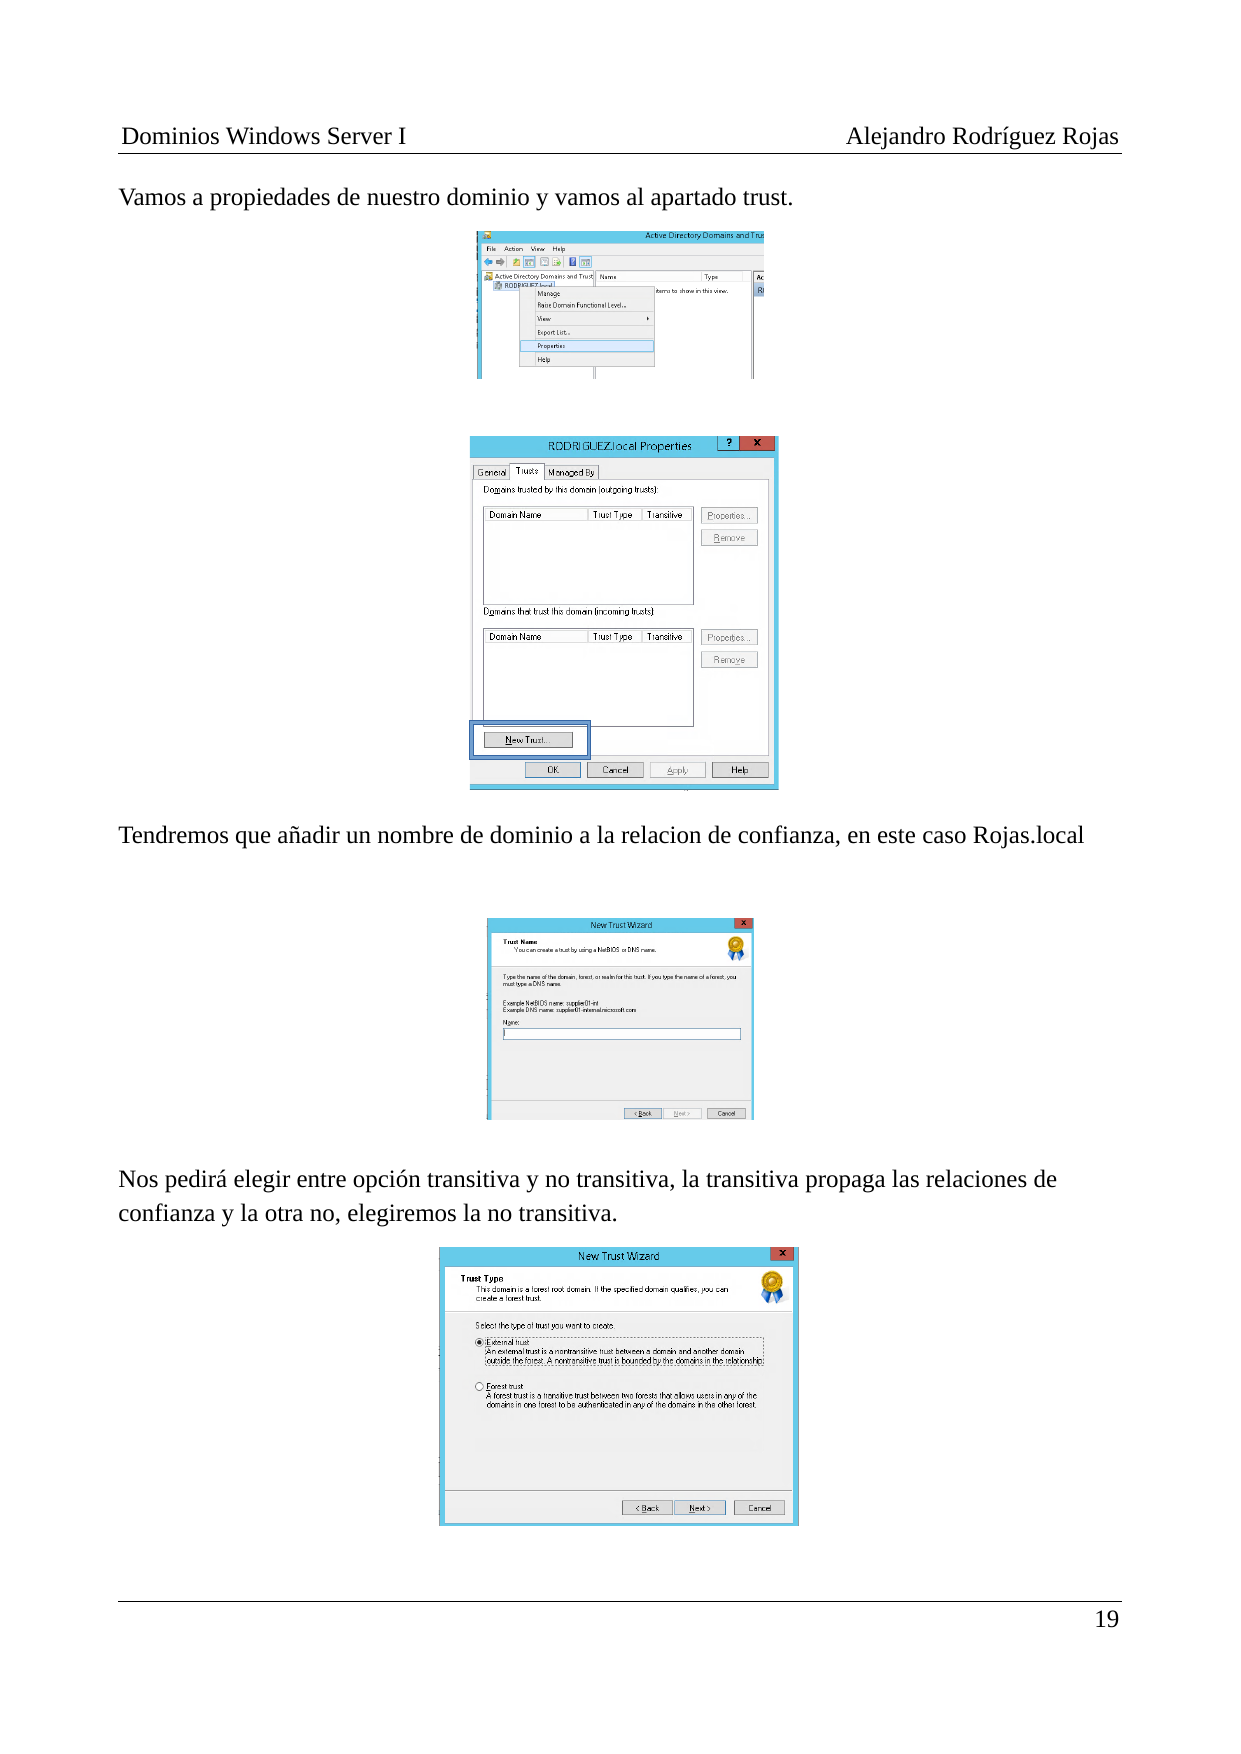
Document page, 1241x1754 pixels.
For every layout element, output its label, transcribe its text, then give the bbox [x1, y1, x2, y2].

text Tendremos que añadir un nombre de dominio a la relacion de confianza, en este caso Rojas.local [118, 820, 1122, 849]
picture [474, 725, 566, 755]
text Vamos a propiedades de nuestro dominio y vamos al apartado trust. [118, 182, 1122, 211]
picture [476, 231, 498, 286]
picture [438, 1247, 575, 1526]
text Nos pedirá elegir entre opción transitiva y no transitiva, la transitiva propaga las relaciones de confianza y la otra no, elegiremos la no transitiva. [118, 1164, 1122, 1227]
picture [469, 436, 566, 720]
picture [486, 918, 586, 1120]
picture [469, 760, 566, 791]
